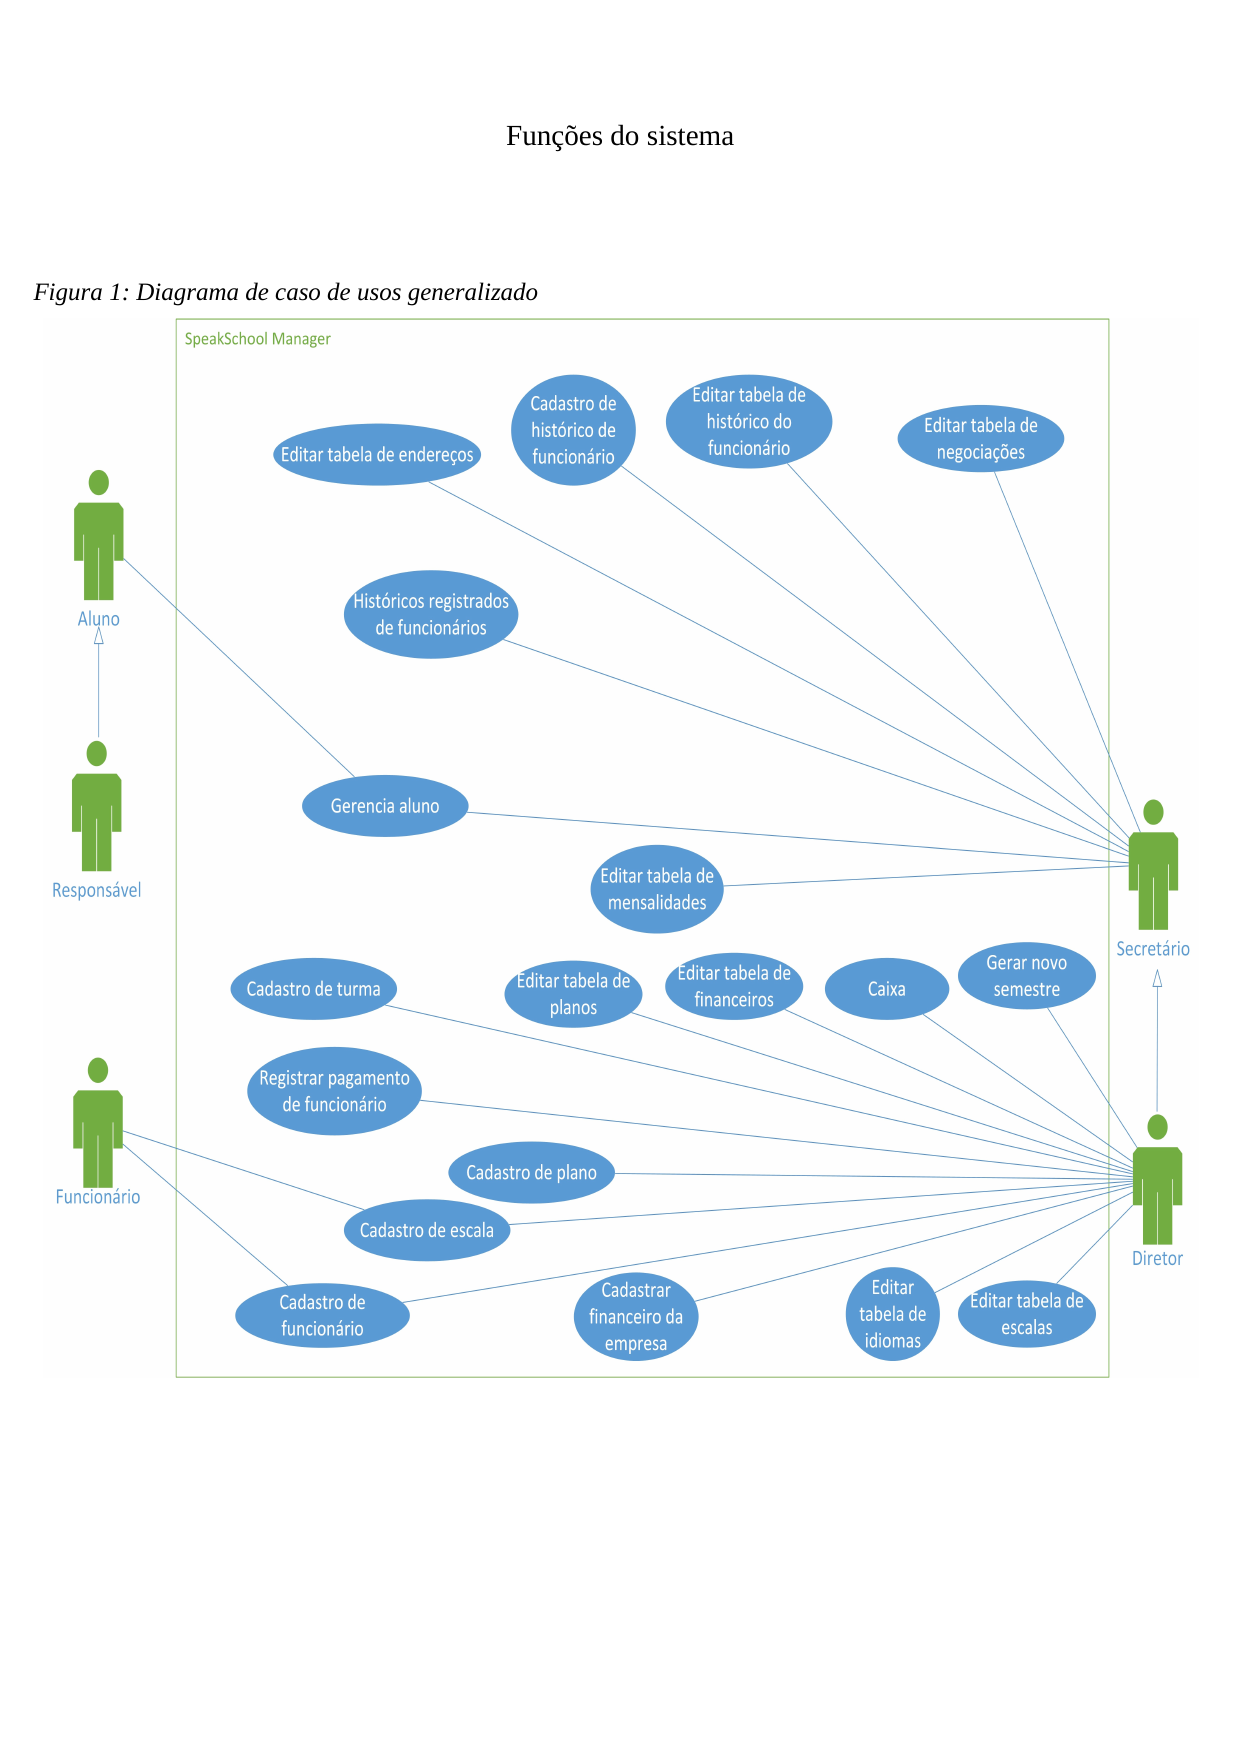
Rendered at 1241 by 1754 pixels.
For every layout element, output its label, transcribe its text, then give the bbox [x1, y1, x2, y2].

text Funções do sistema [118, 118, 1122, 152]
text Figura 1: Diagrama de caso de usos generalizado [33, 277, 1207, 306]
picture [43, 318, 1199, 1378]
